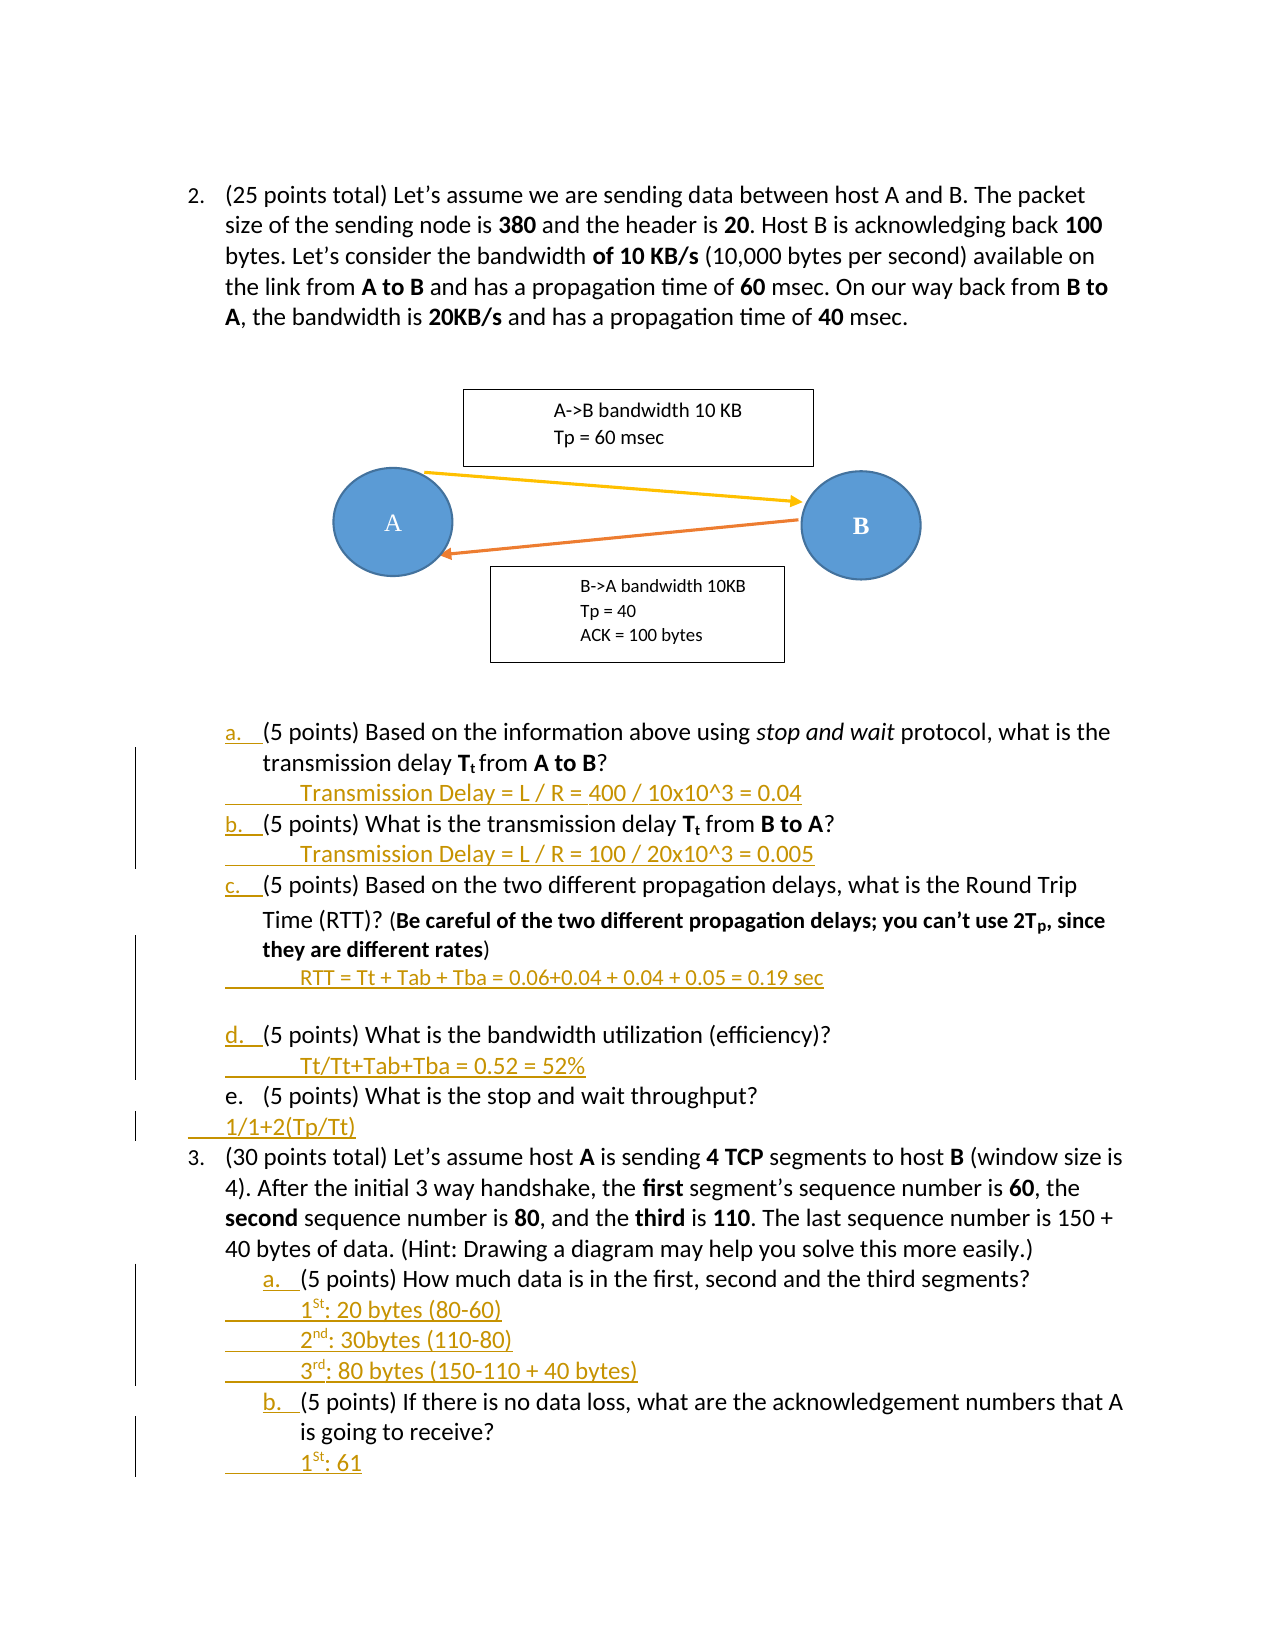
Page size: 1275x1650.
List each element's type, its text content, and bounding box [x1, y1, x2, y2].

list (5 points) If there is no data loss, what are the acknowledgement numbers that A is going to receive? [262, 1386, 1125, 1447]
list (5 points) Based on the information above using stop and wait protocol, what is the transmission delay Tt from A to B? [225, 717, 1125, 778]
list (5 points) How much data is in the first, second and the third segments? [262, 1263, 1125, 1294]
list A->B bandwidth 10 KB Tp = 60 msec [553, 397, 798, 450]
list 2nd: 30bytes (110-80) [225, 1324, 1125, 1355]
list 3rd: 80 bytes (150-110 + 40 bytes) [225, 1355, 1125, 1386]
list Transmission Delay = L / R = 400 / 10x10^3 = 0.04 [225, 778, 1125, 808]
list 1St: 61 [225, 1447, 1125, 1477]
list (5 points) Based on the two different propagation delays, what is the Round Trip Time (RTT)? (Be careful of the two different propagation delays; you can’t use 2Tp, since they are different rates) [225, 869, 1125, 963]
list ACK = 100 bytes [580, 623, 770, 646]
list (25 points total) Let’s assume we are sending data between host A and B. The packet size of the sending node is 380 and the header is 20. Host B is acknowledging back 100 bytes. Let’s consider the bandwidth of 10 KB/s (10,000 bytes per second) available on the link from A to B and has a propagation time of 60 msec. On our way back from B to A, the bandwidth is 20KB/s and has a propagation time of 40 msec. [187, 179, 1125, 332]
text B [834, 511, 888, 540]
list RTT = Tt + Tab + Tba = 0.06+0.04 + 0.04 + 0.05 = 0.19 sec [225, 963, 1125, 991]
list 1St: 20 bytes (80-60) [225, 1294, 1125, 1324]
list (5 points) What is the transmission delay Tt from B to A? [225, 808, 1125, 839]
list B->A bandwidth 10KB Tp = 40 [580, 574, 770, 622]
list (5 points) What is the stop and wait throughput? [225, 1080, 1125, 1111]
list (5 points) What is the bandwidth utilization (efficiency)? [225, 1019, 1125, 1050]
text 1/1+2(Tp/Tt) [187, 1111, 1125, 1141]
list (30 points total) Let’s assume host A is sending 4 TCP segments to host B (window size is 4). After the initial 3 way handshake, the first segment’s sequence number is 60, the second sequence number is 80, and the third is 110. The last sequence number is 150 + 40 bytes of data. (Hint: Drawing a diagram may help you solve this more easily.) [187, 1141, 1125, 1263]
list Transmission Delay = L / R = 100 / 20x10^3 = 0.005 [225, 839, 1125, 869]
text A [366, 508, 420, 536]
list Tt/Tt+Tab+Tba = 0.52 = 52% [225, 1050, 1125, 1080]
